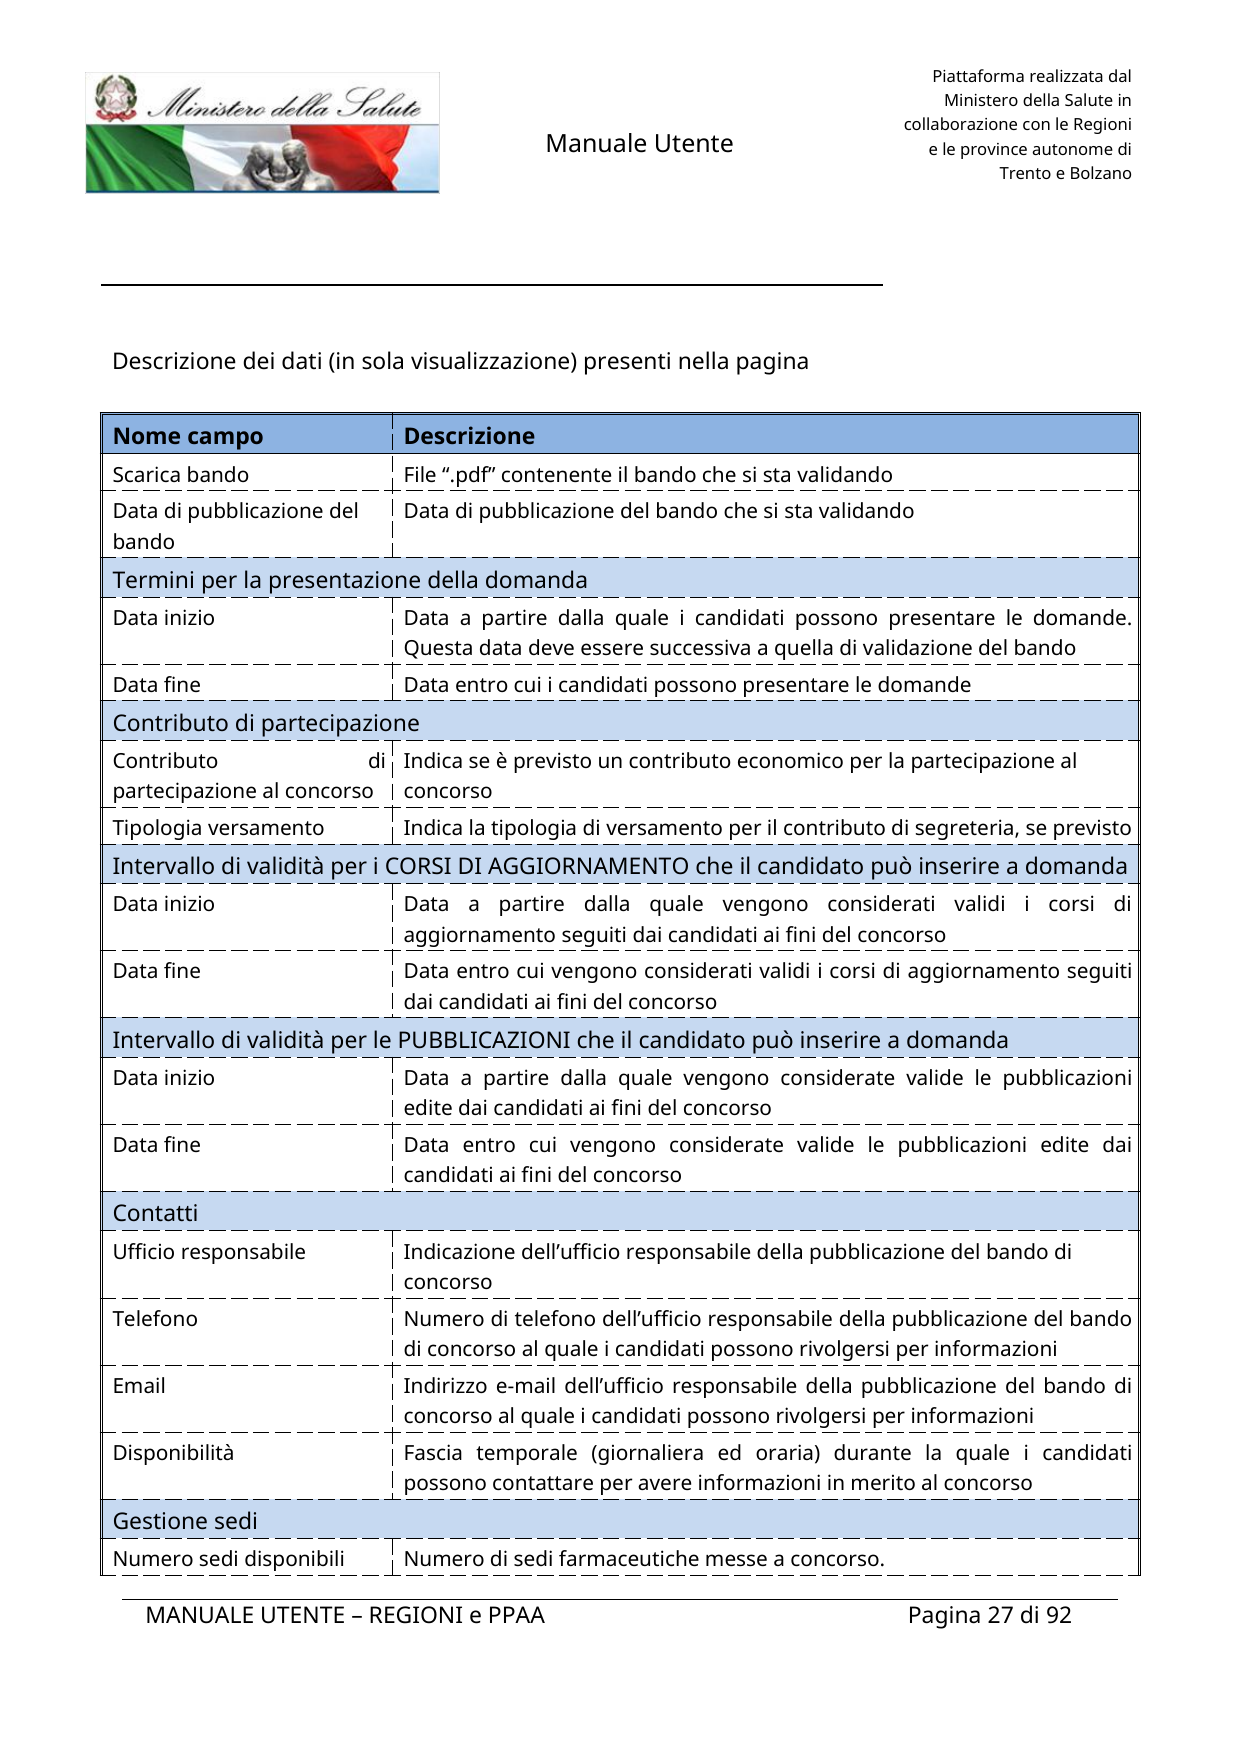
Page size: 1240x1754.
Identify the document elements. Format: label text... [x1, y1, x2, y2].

table_cell Telefono [103, 1298, 392, 1364]
table_cell Numero di sedi farmaceutiche messe a concorso. [392, 1538, 1138, 1575]
table_cell Data entro cui vengono considerati validi i corsi di aggiornamento seguiti dai candidati ai fini del concorso [392, 950, 1138, 1017]
table_cell Contatti [103, 1191, 1138, 1230]
table_cell Contributo di partecipazione [103, 700, 1138, 740]
table_cell Contributo di partecipazione al concorso [103, 740, 392, 807]
table_cell Data inizio [103, 883, 392, 950]
table_cell Indica se è previsto un contributo economico per la partecipazione al concorso [392, 740, 1138, 807]
table_cell Ufficio responsabile [103, 1230, 392, 1297]
table_cell Numero di telefono dell’ufficio responsabile della pubblicazione del bando di concorso al quale i candidati possono rivolgersi per informazioni [392, 1298, 1138, 1364]
table_cell Data di pubblicazione del bando [103, 490, 392, 557]
table_header Descrizione [392, 415, 1138, 453]
table_cell Data di pubblicazione del bando che si sta validando [392, 490, 1138, 557]
table_header Nome campo [103, 415, 392, 453]
table_cell Intervallo di validità per le PUBBLICAZIONI che il candidato può inserire a domanda [103, 1017, 1138, 1057]
table_cell Gestione sedi [103, 1499, 1138, 1538]
table_cell Data inizio [103, 1057, 392, 1124]
table_cell Data entro cui i candidati possono presentare le domande [392, 664, 1138, 700]
table_cell Email [103, 1365, 392, 1432]
table_cell Termini per la presentazione della domanda [103, 557, 1138, 597]
table_cell Data a partire dalla quale vengono considerate valide le pubblicazioni edite dai candidati ai fini del concorso [392, 1057, 1138, 1124]
table_cell Data a partire dalla quale i candidati possono presentare le domande. Questa data deve essere successiva a quella di validazione del bando [392, 597, 1138, 664]
table_cell Intervallo di validità per i CORSI DI AGGIORNAMENTO che il candidato può inserire a domanda [103, 844, 1138, 883]
table_cell Data entro cui vengono considerate valide le pubblicazioni edite dai candidati ai fini del concorso [392, 1124, 1138, 1191]
table_cell Indica la tipologia di versamento per il contributo di segreteria, se previsto [392, 807, 1138, 843]
table_cell Data fine [103, 1124, 392, 1191]
table_cell Data a partire dalla quale vengono considerati validi i corsi di aggiornamento seguiti dai candidati ai fini del concorso [392, 883, 1138, 950]
table_cell Indicazione dell’ufficio responsabile della pubblicazione del bando di concorso [392, 1230, 1138, 1297]
table_cell Fascia temporale (giornaliera ed oraria) durante la quale i candidati possono contattare per avere informazioni in merito al concorso [392, 1432, 1138, 1499]
table_cell Scarica bando [103, 454, 392, 490]
text Descrizione dei dati (in sola visualizzazione) presenti nella pagina [112, 345, 1069, 376]
table_cell Indirizzo e-mail dell’ufficio responsabile della pubblicazione del bando di concorso al quale i candidati possono rivolgersi per informazioni [392, 1365, 1138, 1432]
table_cell Numero sedi disponibili [103, 1538, 392, 1575]
table_cell File “.pdf” contenente il bando che si sta validando [392, 454, 1138, 490]
table_cell Data inizio [103, 597, 392, 664]
table_cell Data fine [103, 950, 392, 1017]
table_cell Disponibilità [103, 1432, 392, 1499]
table_cell Data fine [103, 664, 392, 700]
table_cell Tipologia versamento [103, 807, 392, 843]
